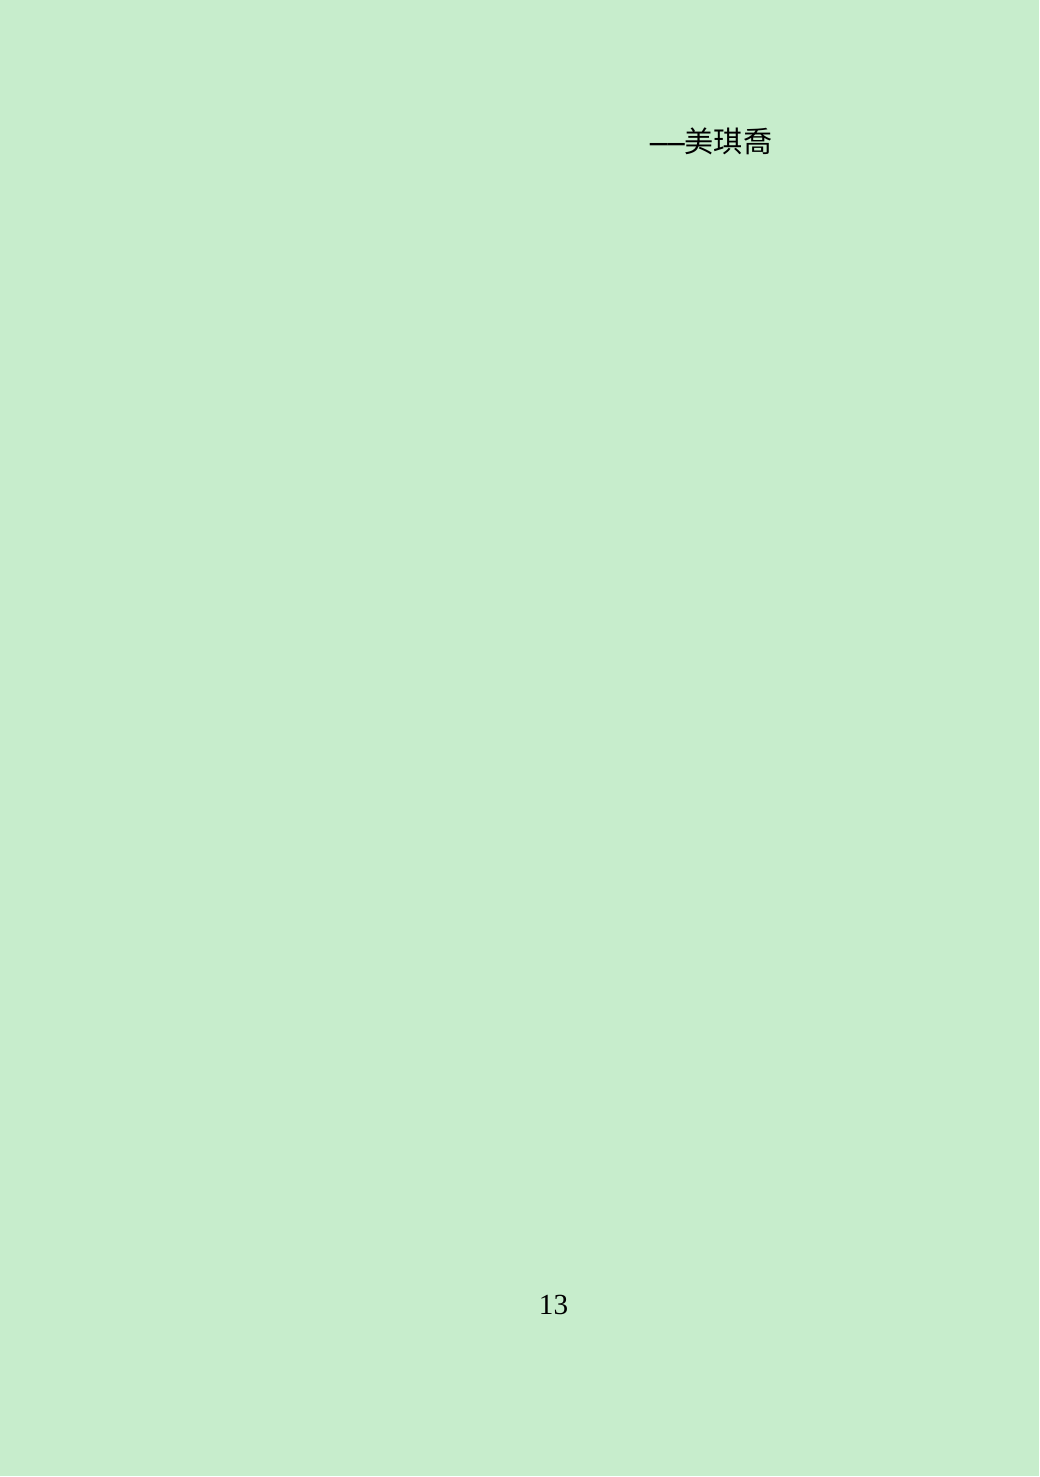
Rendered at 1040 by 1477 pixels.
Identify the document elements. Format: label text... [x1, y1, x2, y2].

text ——美琪喬 [118, 118, 921, 161]
